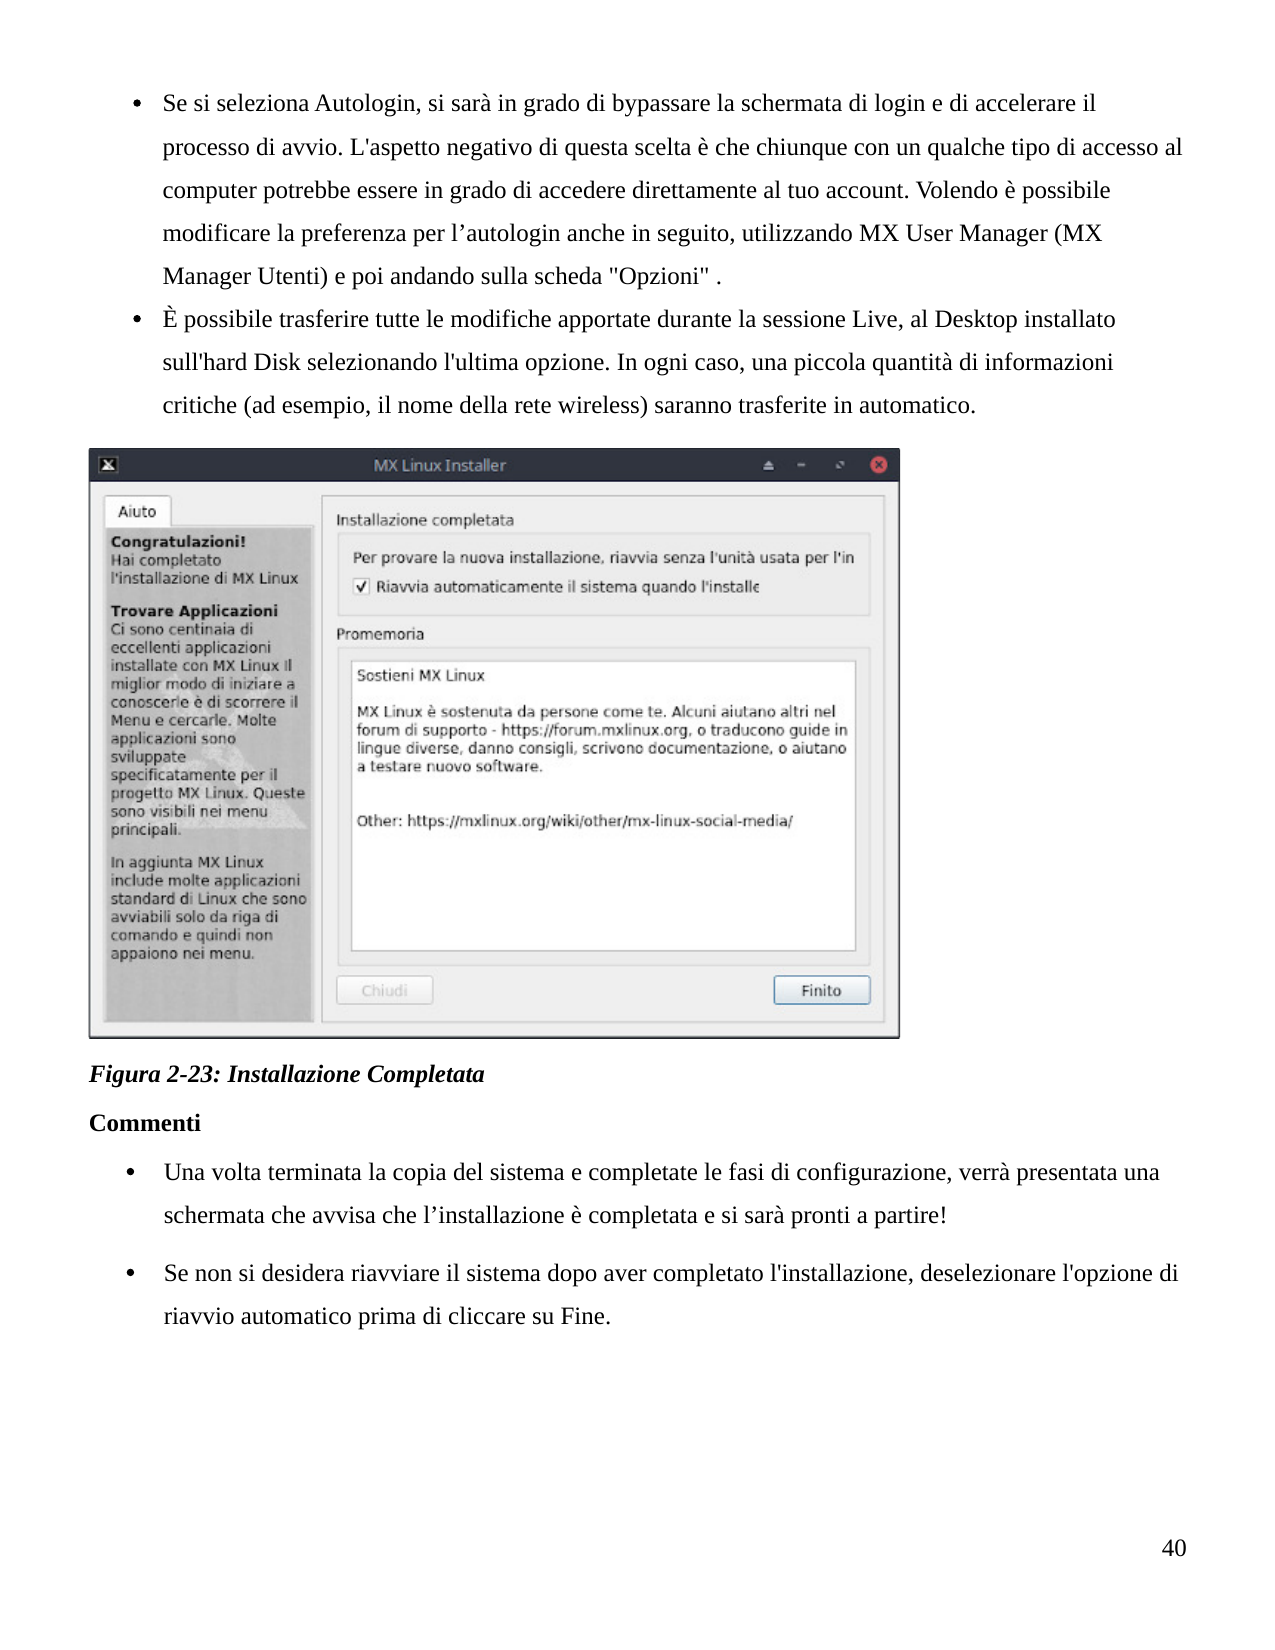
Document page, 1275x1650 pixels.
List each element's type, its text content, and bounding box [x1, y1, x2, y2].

text Commenti [88, 1108, 1186, 1137]
list Se non si desidera riavviare il sistema dopo aver completato l'installazione, deselezionare l'opzione di riavvio automatico prima di cliccare su Fine. [126, 1258, 1186, 1330]
list Una volta terminata la copia del sistema e completate le fasi di configurazione, verrà presentata una schermata che avvisa che l’installazione è completata e si sarà pronti a partire! [126, 1157, 1186, 1229]
text Figura 2-23: Installazione Completata [88, 1059, 1186, 1088]
list Se si seleziona Autologin, si sarà in grado di bypassare la schermata di login e di accelerare il processo di avvio. L'aspetto negativo di questa scelta è che chiunque con un qualche tipo di accesso al computer potrebbe essere in grado di accedere direttamente al tuo account. Volendo è possibile modificare la preferenza per l’autologin anche in seguito, utilizzando MX User Manager (MX Manager Utenti) e poi andando sulla scheda "Opzioni" . [133, 88, 1186, 290]
picture [88, 448, 901, 1039]
list È possibile trasferire tutte le modifiche apportate durante la sessione Live, al Desktop installato sull'hard Disk selezionando l'ultima opzione. In ogni caso, una piccola quantità di informazioni critiche (ad esempio, il nome della rete wireless) saranno trasferite in automatico. [133, 304, 1186, 419]
